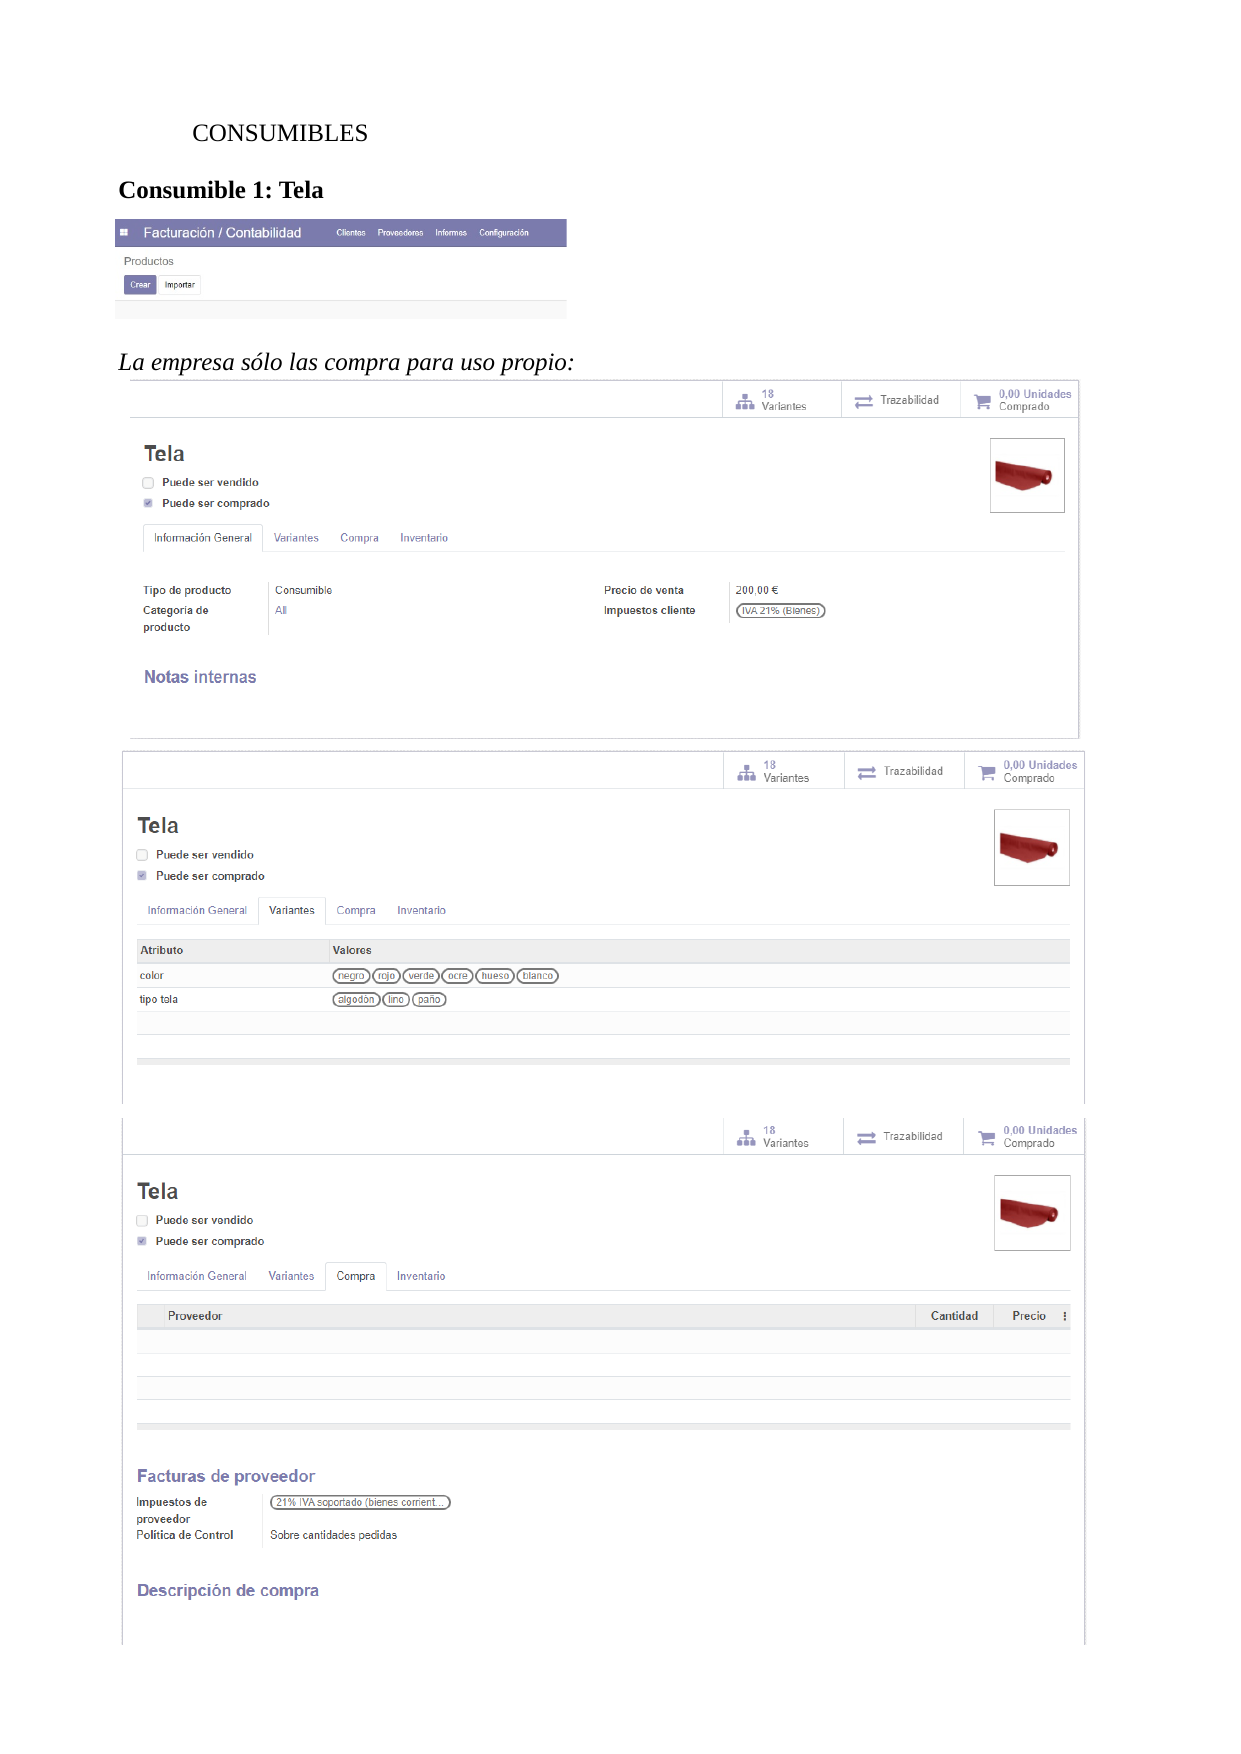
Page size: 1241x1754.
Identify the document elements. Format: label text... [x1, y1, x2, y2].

text La empresa sólo las compra para uso propio: [118, 347, 1122, 376]
text Consumible 1: Tela [118, 176, 1122, 204]
picture [130, 379, 1081, 739]
picture [121, 750, 1085, 1104]
picture [121, 1118, 1087, 1645]
picture [115, 219, 567, 319]
text CONSUMIBLES [118, 118, 1122, 147]
